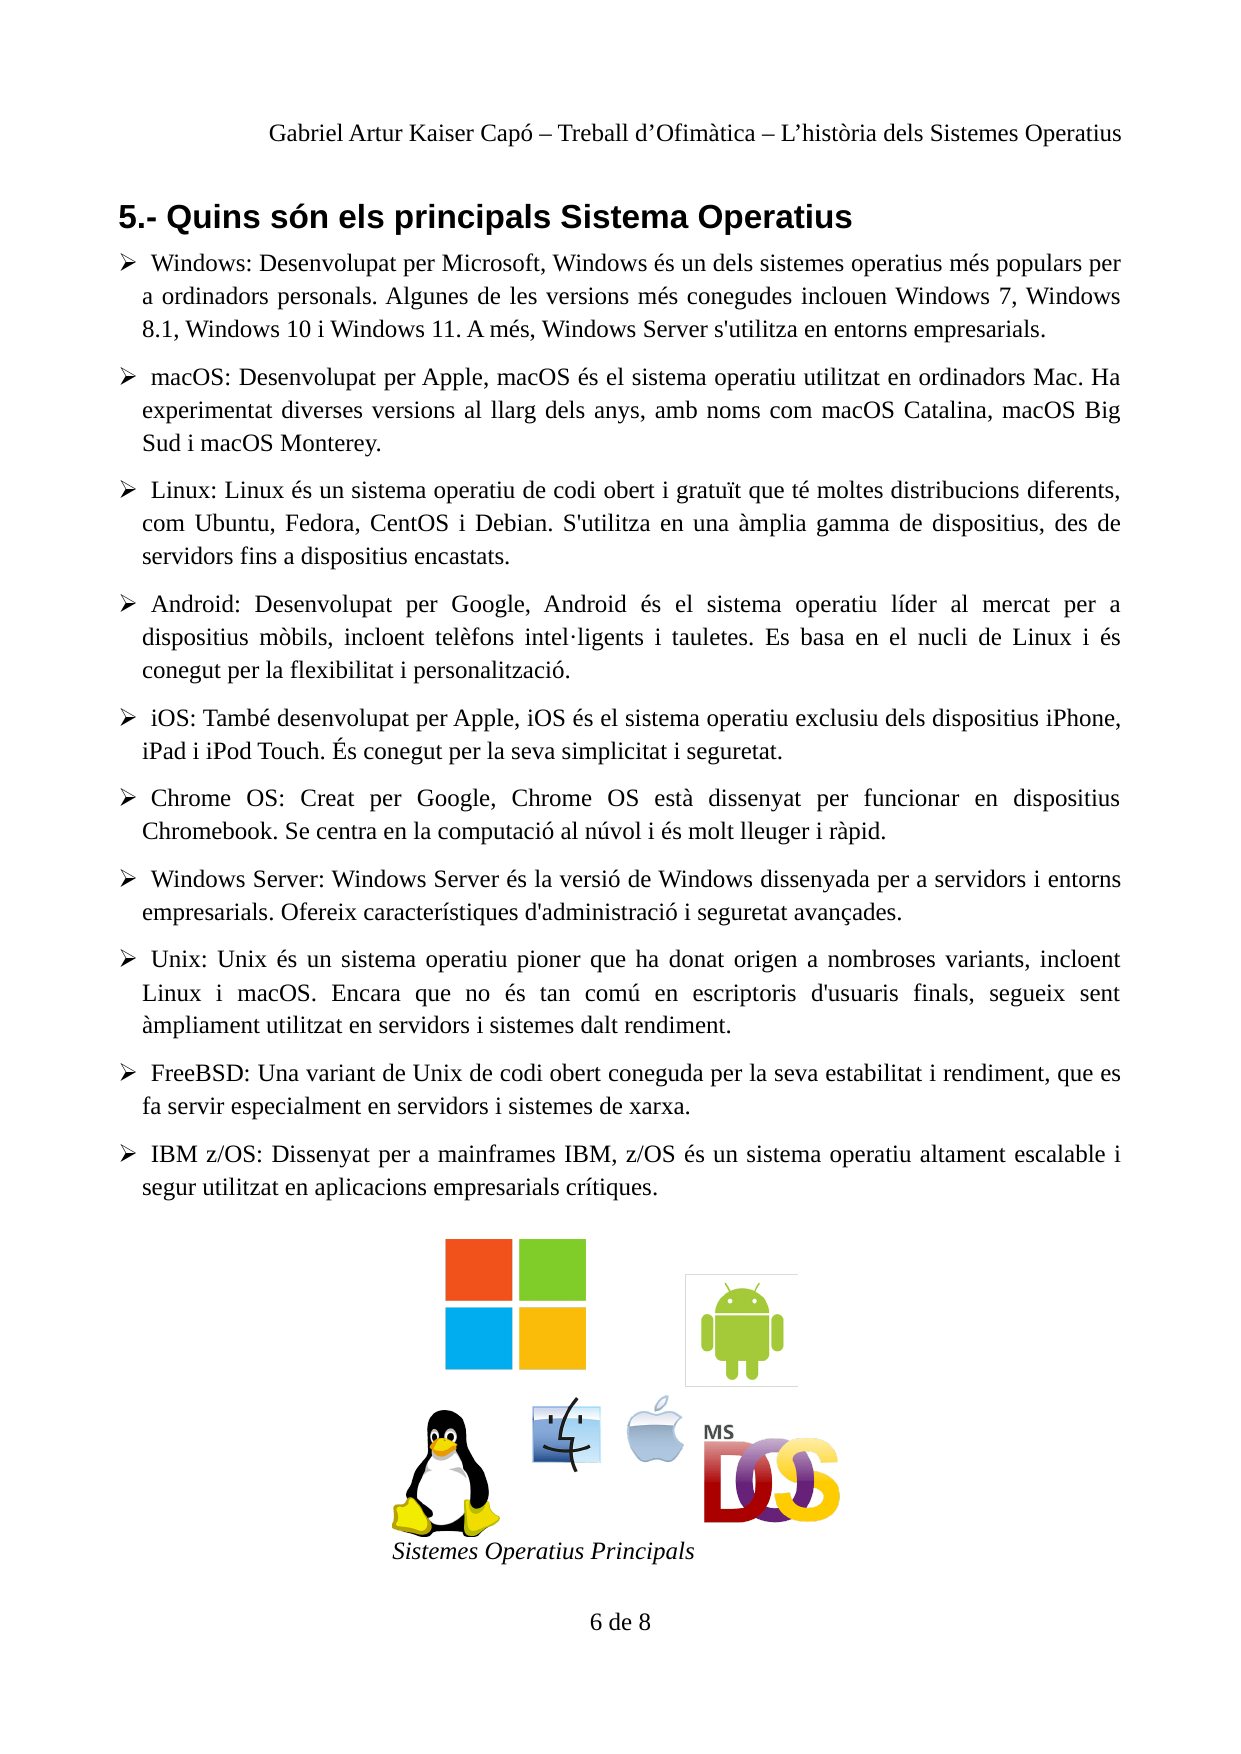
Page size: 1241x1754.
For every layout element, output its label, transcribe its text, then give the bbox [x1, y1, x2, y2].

list iOS: També desenvolupat per Apple, iOS és el sistema operatiu exclusiu dels dispositius iPhone, iPad i iPod Touch. És conegut per la seva simplicitat i seguretat. [118, 703, 1122, 764]
list Windows: Desenvolupat per Microsoft, Windows és un dels sistemes operatius més populars per a ordinadors personals. Algunes de les versions més conegudes inclouen Windows 7, Windows 8.1, Windows 10 i Windows 11. A més, Windows Server s'utilitza en entorns empresarials. [118, 248, 1122, 343]
list Windows Server: Windows Server és la versió de Windows dissenyada per a servidors i entorns empresarials. Ofereix característiques d'administració i seguretat avançades. [118, 864, 1122, 926]
picture [392, 1232, 849, 1537]
list macOS: Desenvolupat per Apple, macOS és el sistema operatiu utilitzat en ordinadors Mac. Ha experimentat diverses versions al llarg dels anys, amb noms com macOS Catalina, macOS Big Sud i macOS Monterey. [118, 362, 1122, 457]
list Unix: Unix és un sistema operatiu pioner que ha donat origen a nombroses variants, incloent Linux i macOS. Encara que no és tan comú en escriptoris d'usuaris finals, segueix sent àmpliament utilitzat en servidors i sistemes dalt rendiment. [118, 944, 1122, 1039]
list Android: Desenvolupat per Google, Android és el sistema operatiu líder al mercat per a dispositius mòbils, incloent telèfons intel·ligents i tauletes. Es basa en el nucli de Linux i és conegut per la flexibilitat i personalització. [118, 589, 1122, 684]
list FreeBSD: Una variant de Unix de codi obert coneguda per la seva estabilitat i rendiment, que es fa servir especialment en servidors i sistemes de xarxa. [118, 1058, 1122, 1120]
list IBM z/OS: Dissenyat per a mainframes IBM, z/OS és un sistema operatiu altament escalable i segur utilitzat en aplicacions empresarials crítiques. [118, 1139, 1122, 1201]
text Sistemes Operatius Principals [392, 1537, 848, 1565]
list Linux: Linux és un sistema operatiu de codi obert i gratuït que té moltes distribucions diferents, com Ubuntu, Fedora, CentOS i Debian. S'utilitza en una àmplia gamma de dispositius, des de servidors fins a dispositius encastats. [118, 475, 1122, 570]
list Chrome OS: Creat per Google, Chrome OS està dissenyat per funcionar en dispositius Chromebook. Se centra en la computació al núvol i és molt lleuger i ràpid. [118, 783, 1122, 845]
subtitle 5.- Quins són els principals Sistema Operatius [118, 197, 1122, 236]
